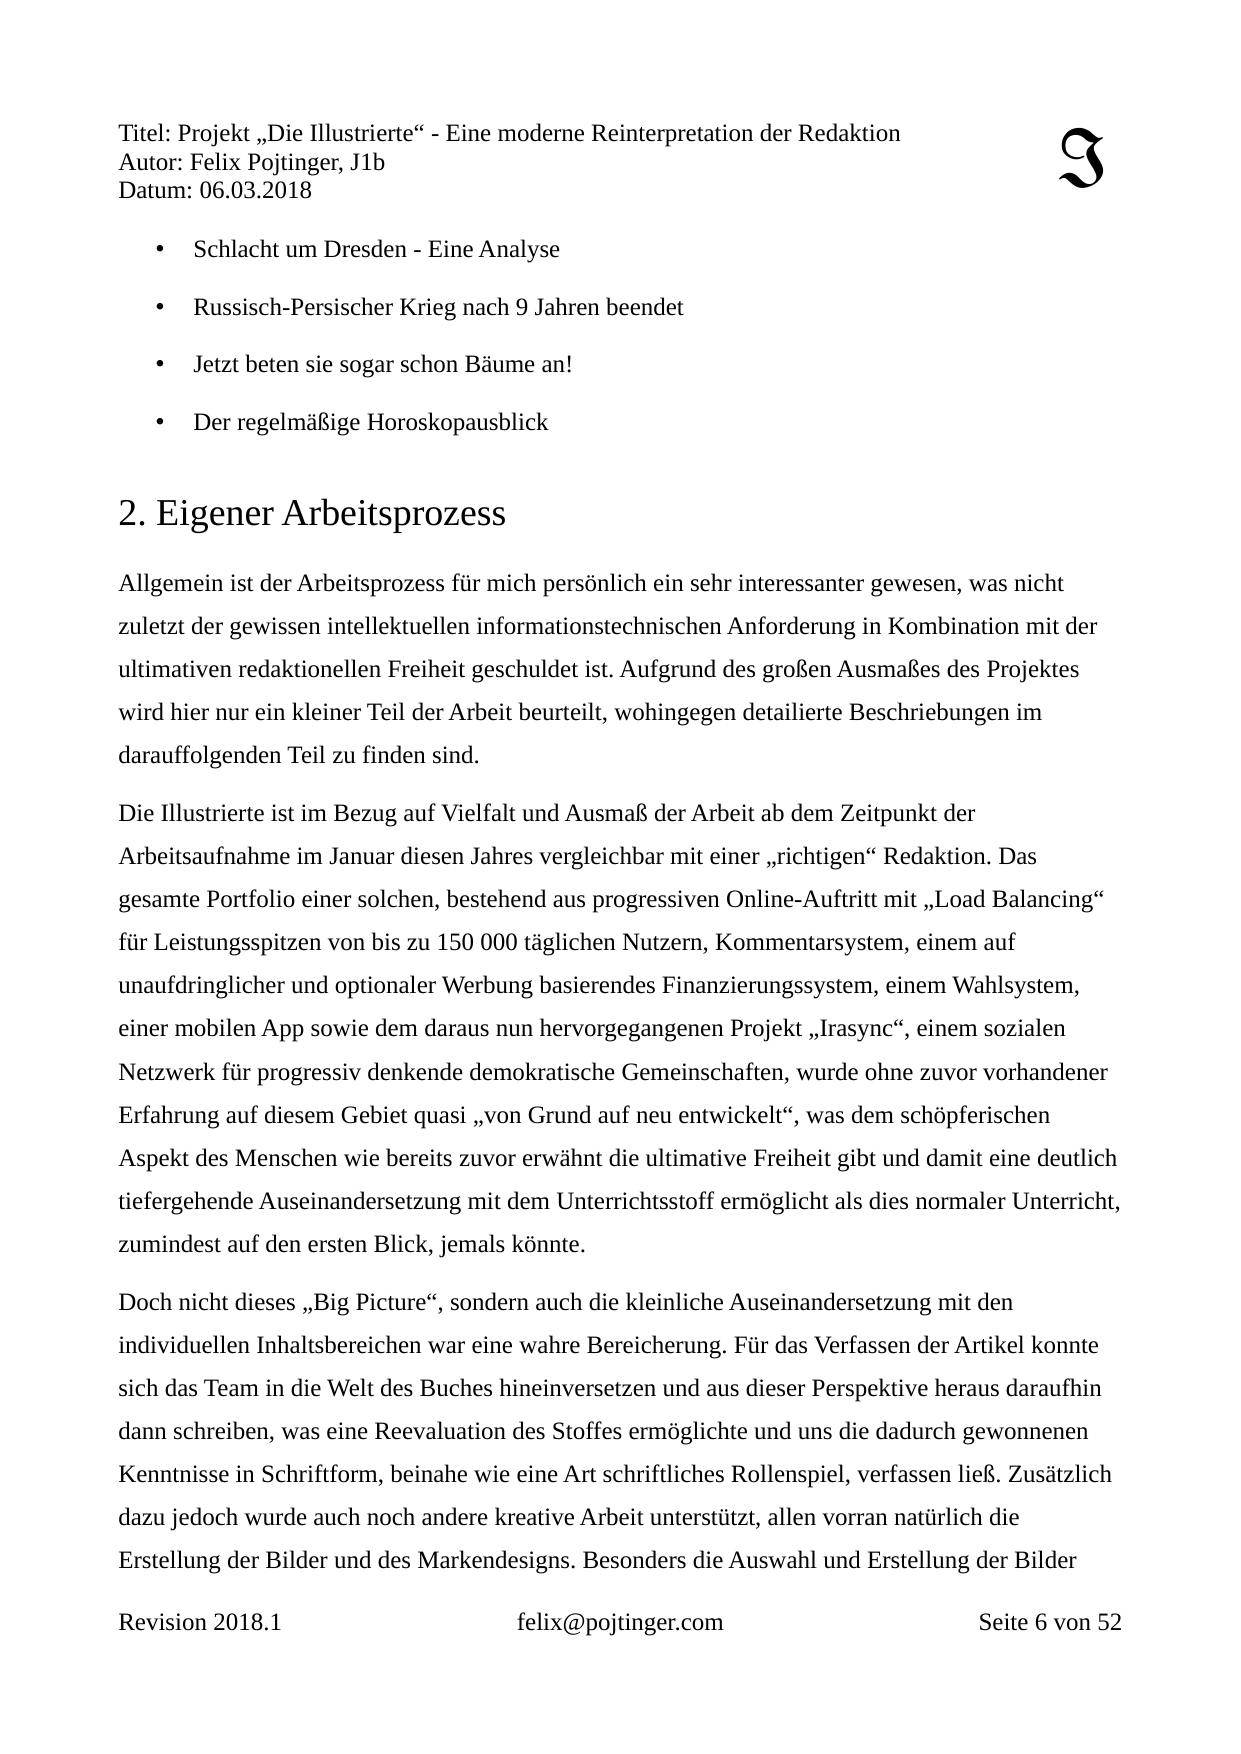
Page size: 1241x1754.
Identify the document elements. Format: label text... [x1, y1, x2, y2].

text Doch nicht dieses „Big Picture“, sondern auch die kleinliche Auseinandersetzung mit den individuellen Inhaltsbereichen war eine wahre Bereicherung. Für das Verfassen der Artikel konnte sich das Team in die Welt des Buches hineinversetzen und aus dieser Perspektive heraus daraufhin dann schreiben, was eine Reevaluation des Stoffes ermöglichte und uns die dadurch gewonnenen Kenntnisse in Schriftform, beinahe wie eine Art schriftliches Rollenspiel, verfassen ließ. Zusätzlich dazu jedoch wurde auch noch andere kreative Arbeit unterstützt, allen vorran natürlich die Erstellung der Bilder und des Markendesigns. Besonders die Auswahl und Erstellung der Bilder [118, 1287, 1122, 1574]
list Russisch-Persischer Krieg nach 9 Jahren beendet [156, 292, 1122, 320]
subtitle 2. Eigener Arbeitsprozess [118, 490, 1122, 533]
text Allgemein ist der Arbeitsprozess für mich persönlich ein sehr interessanter gewesen, was nicht zuletzt der gewissen intellektuellen informationstechnischen Anforderung in Kombination mit der ultimativen redaktionellen Freiheit geschuldet ist. Aufgrund des großen Ausmaßes des Projektes wird hier nur ein kleiner Teil der Arbeit beurteilt, wohingegen detailierte Beschriebungen im darauffolgenden Teil zu finden sind. [118, 568, 1122, 769]
list Schlacht um Dresden - Eine Analyse [156, 234, 1122, 263]
picture [1046, 120, 1120, 194]
list Der regelmäßige Horoskopausblick [156, 407, 1122, 436]
list Jetzt beten sie sogar schon Bäume an! [156, 349, 1122, 378]
text Die Illustrierte ist im Bezug auf Vielfalt und Ausmaß der Arbeit ab dem Zeitpunkt der Arbeitsaufnahme im Januar diesen Jahres vergleichbar mit einer „richtigen“ Redaktion. Das gesamte Portfolio einer solchen, bestehend aus progressiven Online-Auftritt mit „Load Balancing“ für Leistungsspitzen von bis zu 150 000 täglichen Nutzern, Kommentarsystem, einem auf unaufdringlicher und optionaler Werbung basierendes Finanzierungssystem, einem Wahlsystem, einer mobilen App sowie dem daraus nun hervorgegangenen Projekt „Irasync“, einem sozialen Netzwerk für progressiv denkende demokratische Gemeinschaften, wurde ohne zuvor vorhandener Erfahrung auf diesem Gebiet quasi „von Grund auf neu entwickelt“, was dem schöpferischen Aspekt des Menschen wie bereits zuvor erwähnt die ultimative Freiheit gibt und damit eine deutlich tiefergehende Auseinandersetzung mit dem Unterrichtsstoff ermöglicht als dies normaler Unterricht, zumindest auf den ersten Blick, jemals könnte. [118, 798, 1122, 1258]
